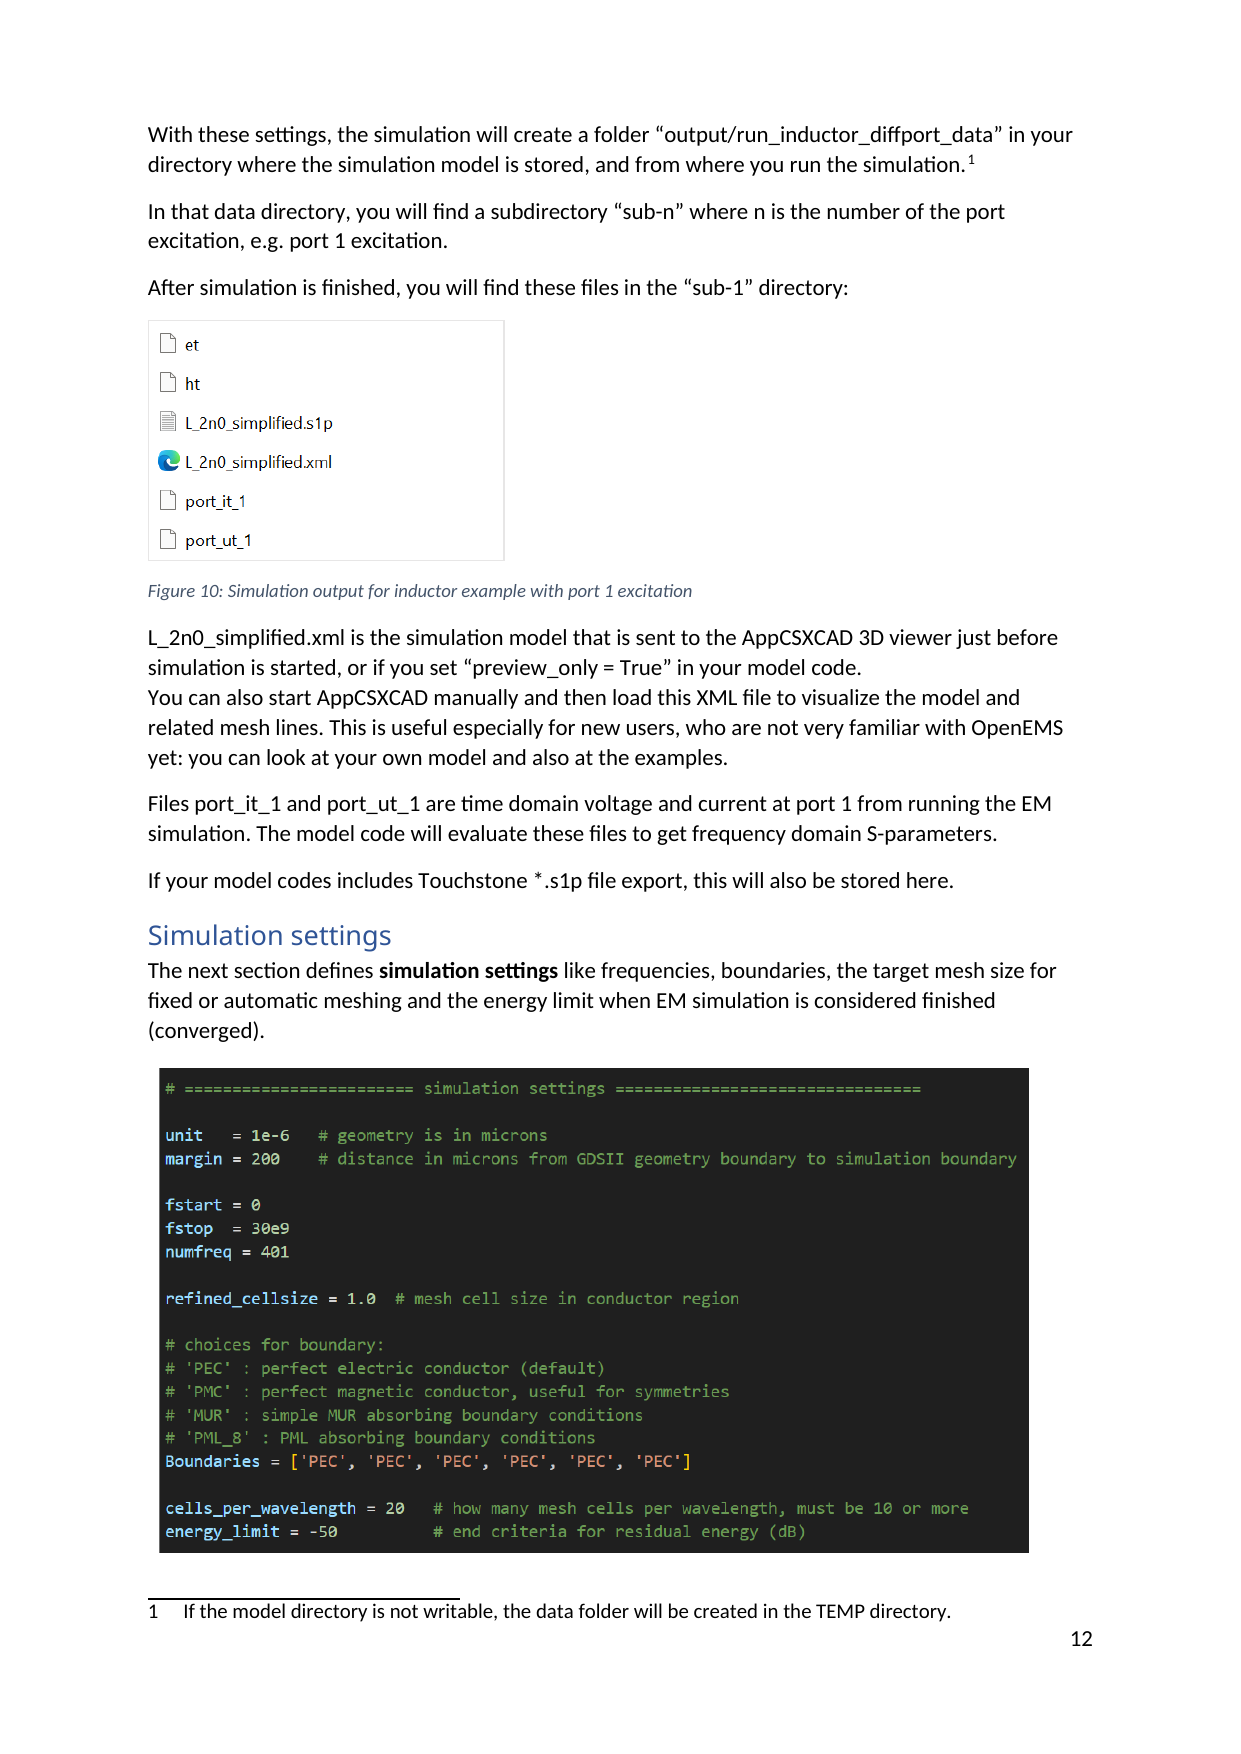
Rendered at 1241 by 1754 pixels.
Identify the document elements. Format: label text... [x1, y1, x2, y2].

picture [159, 1068, 1029, 1553]
picture [149, 321, 503, 560]
text L_2n0_simplified.xml is the simulation model that is sent to the AppCSXCAD 3D viewer just before simulation is started, or if you set “preview_only = True” in your model code. You can also start AppCSXCAD manually and then load this XML file to visualize the model and related mesh lines. This is useful especially for new users, who are not very familiar with OpenEMS yet: you can look at your own model and also at the examples. [148, 623, 1093, 771]
text The next section defines simulation settings like frequencies, boundaries, the target mesh size for fixed or automatic meshing and the energy limit when EM simulation is considered finished (converged). [148, 956, 1093, 1580]
text Figure 10: Simulation output for inductor example with port 1 excitation [148, 580, 1093, 603]
text If the model directory is not writable, the data folder will be created in the TEMP directory. [148, 1599, 1093, 1624]
text Files port_it_1 and port_ut_1 are time domain voltage and current at port 1 from running the EM simulation. The model code will evaluate these files to get frequency domain S-parameters. [148, 789, 1093, 847]
text With these settings, the simulation will create a folder “output/run_inductor_diffport_data” in your directory where the simulation model is stored, and from where you run the simulation. [148, 120, 1093, 178]
subtitle Simulation settings [148, 917, 1093, 954]
text In that data directory, you will find a subdirectory “sub-n” where n is the number of the port excitation, e.g. port 1 excitation. [148, 197, 1093, 255]
text After simulation is finished, you will find these files in the “sub-1” directory: [148, 273, 1093, 301]
text If your model codes includes Touchstone *.s1p file export, this will also be stored here. [148, 866, 1093, 894]
